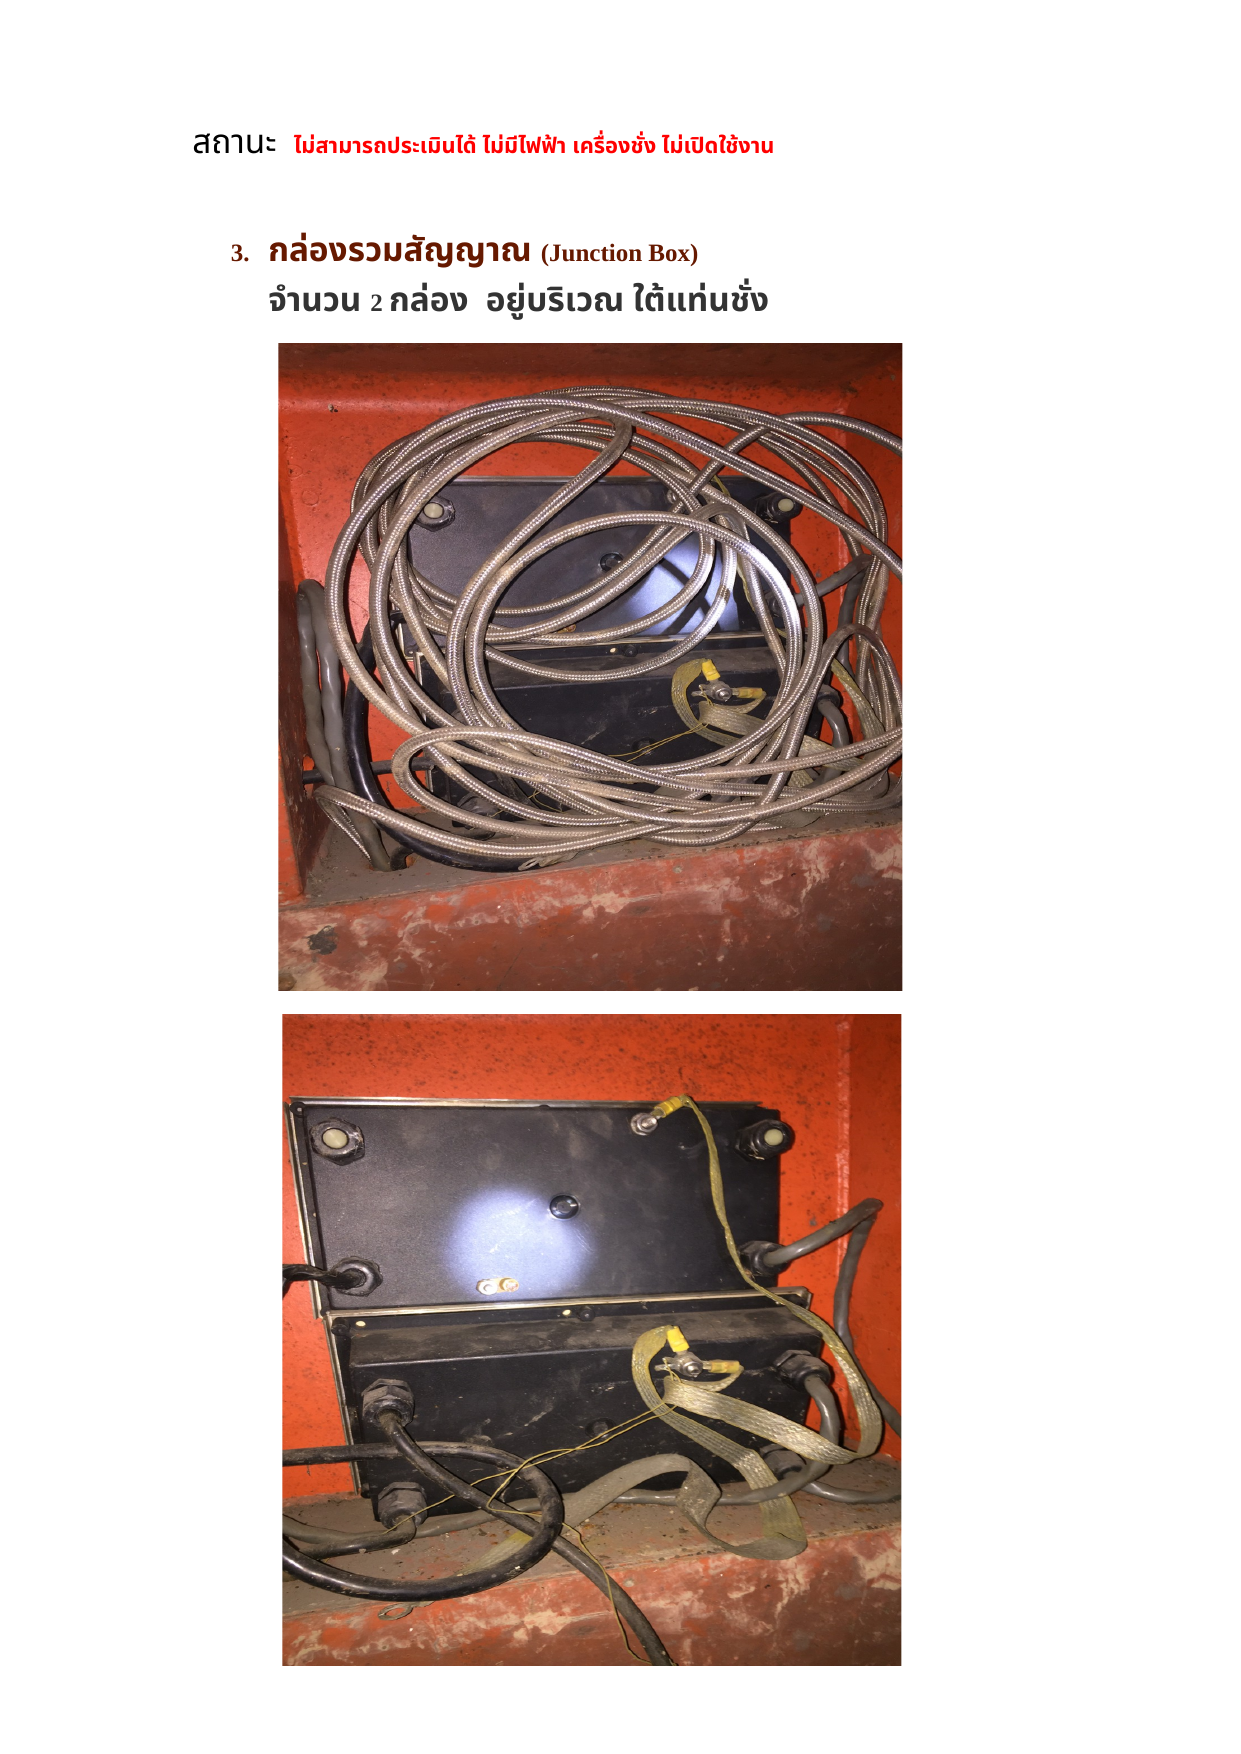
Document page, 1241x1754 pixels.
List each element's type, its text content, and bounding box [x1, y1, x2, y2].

picture [282, 1014, 902, 1666]
list จำนวน 2 กล่อง อยู่บริเวณ ใต้แท่นชั่ง [231, 276, 1122, 327]
text สถานะ ไม่สามารถประเมินได้ ไม่มีไฟฟ้า เครื่องชั่ง ไม่เปิดใช้งาน [118, 118, 1122, 168]
list กล่องรวมสัญญาณ (Junction Box) [231, 226, 1122, 276]
picture [278, 343, 903, 991]
